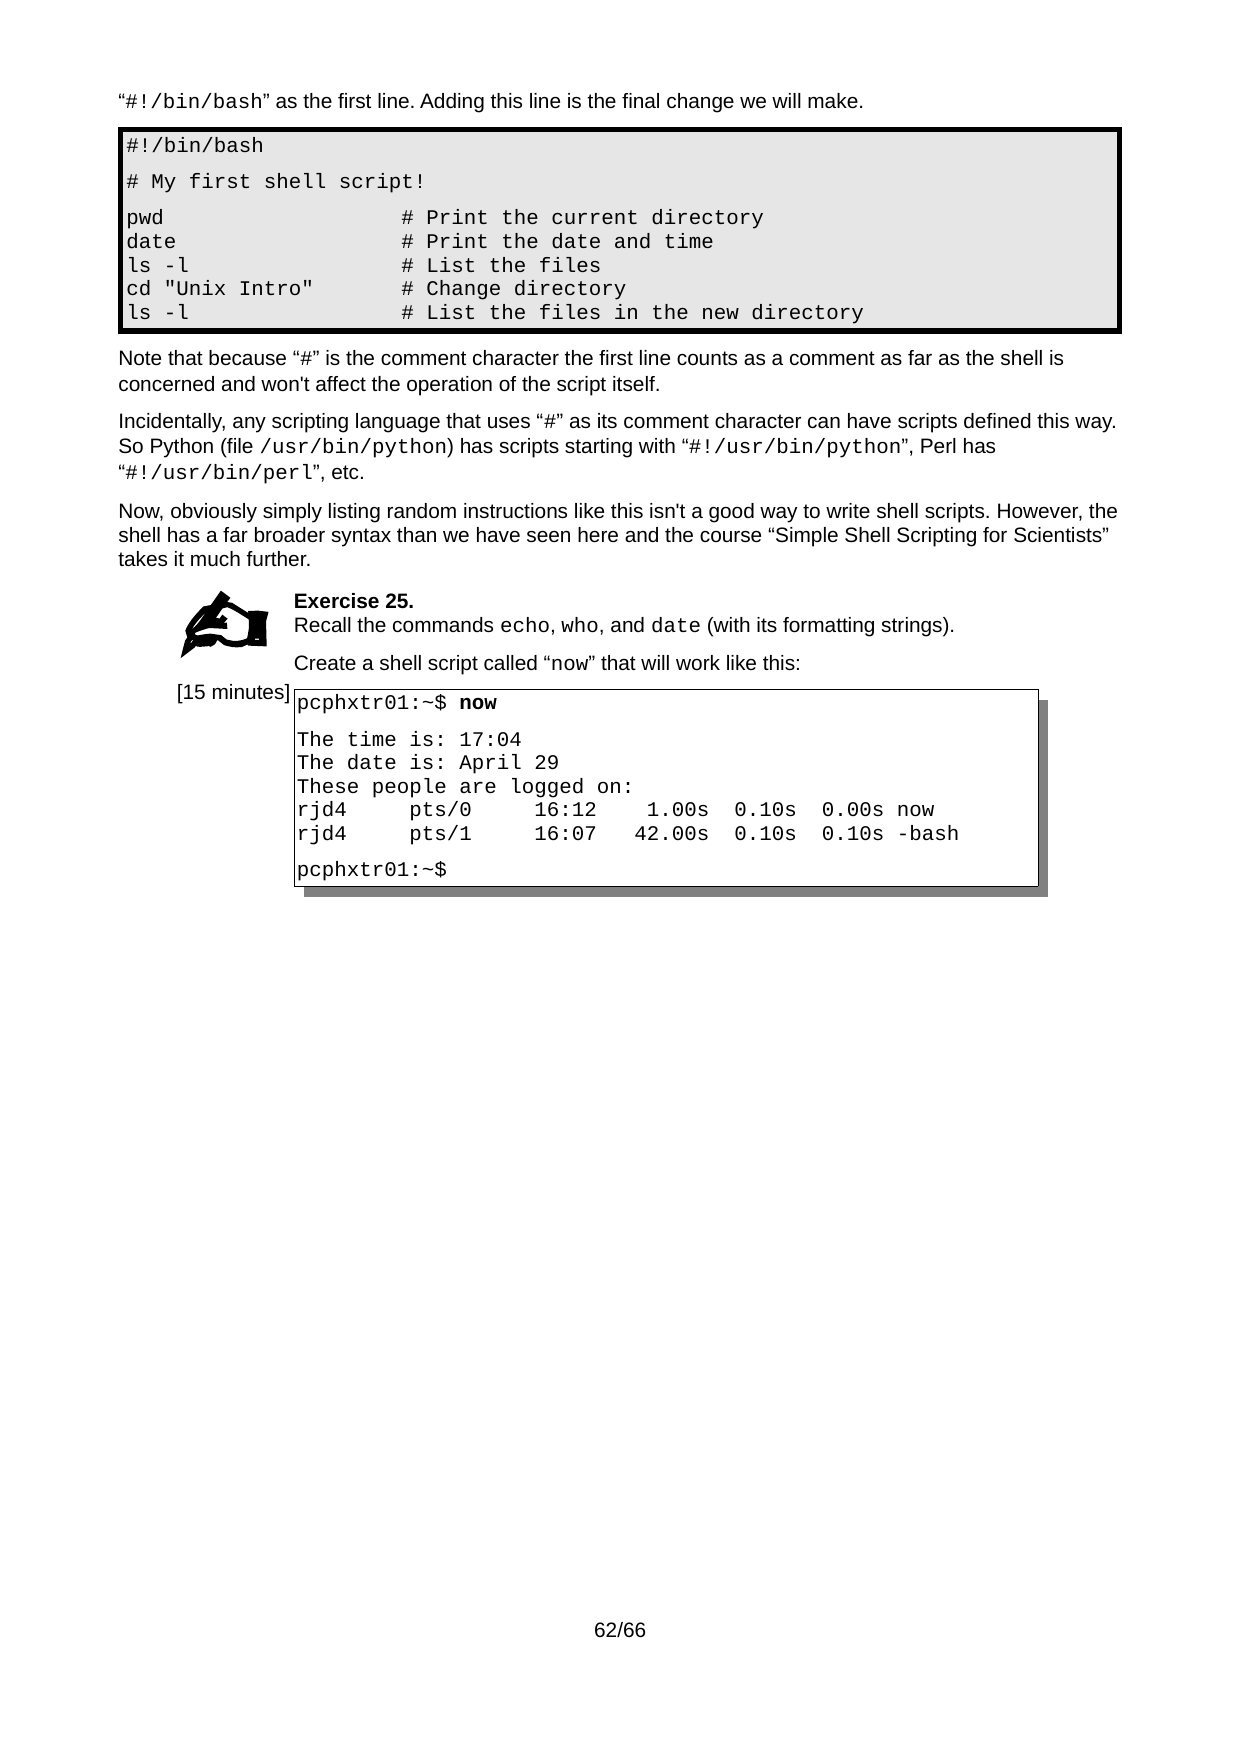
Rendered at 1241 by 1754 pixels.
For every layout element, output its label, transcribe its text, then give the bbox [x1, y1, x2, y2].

text #!/bin/bash [123, 132, 1117, 159]
text # My first shell script! [123, 163, 1117, 195]
text Note that because “#” is the comment character the first line counts as a comment as far as the shell is concerned and won't affect the operation of the script itself. [118, 346, 1122, 396]
table_header Recall the commands echo, who, and date (with its formatting strings). Create a shell script called “now” that will work like this: pcphxtr01:~$ now The time is: 17:04 The date is: April 29 These people are logged on: rjd4 pts/0 16:12 1.00s 0.10s 0.00s now rjd4 pts/1 16:07 42.00s 0.10s 0.10s -bash pcphxtr01:~$ [295, 690, 1038, 886]
text Now, obviously simply listing random instructions like this isn't a good way to write shell scripts. However, the shell has a far broader syntax than we have seen here and the course “Simple Shell Scripting for Scientists” takes it much further. [118, 498, 1122, 570]
text pwd # Print the current directory date # Print the date and time ls -l # List the files cd "Unix Intro" # Change directory ls -l # List the files in the new directory [123, 199, 1117, 328]
text Incidentally, any scripting language that uses “#” as its comment character can have scripts defined this way. So Python (file /usr/bin/python) has scripts starting with “#!/usr/bin/python”, Perl has “#!/usr/bin/perl”, etc. [118, 408, 1122, 486]
table_header  [15 minutes] [177, 589, 294, 909]
table_header Recall the commands echo, who, and date (with its formatting strings). Create a shell script called “now” that will work like this: pcphxtr01:~$ now The time is: 17:04 The date is: April 29 These people are logged on: rjd4 pts/0 16:12 1.00s 0.10s 0.00s now rjd4 pts/1 16:07 42.00s 0.10s 0.10s -bash pcphxtr01:~$ [294, 589, 1048, 700]
table_header Recall the commands echo, who, and date (with its formatting strings). Create a shell script called “now” that will work like this: pcphxtr01:~$ now The time is: 17:04 The date is: April 29 These people are logged on: rjd4 pts/0 16:12 1.00s 0.10s 0.00s now rjd4 pts/1 16:07 42.00s 0.10s 0.10s -bash pcphxtr01:~$ [294, 887, 1048, 909]
text “#!/bin/bash” as the first line. Adding this line is the final change we will make. [118, 88, 1122, 114]
